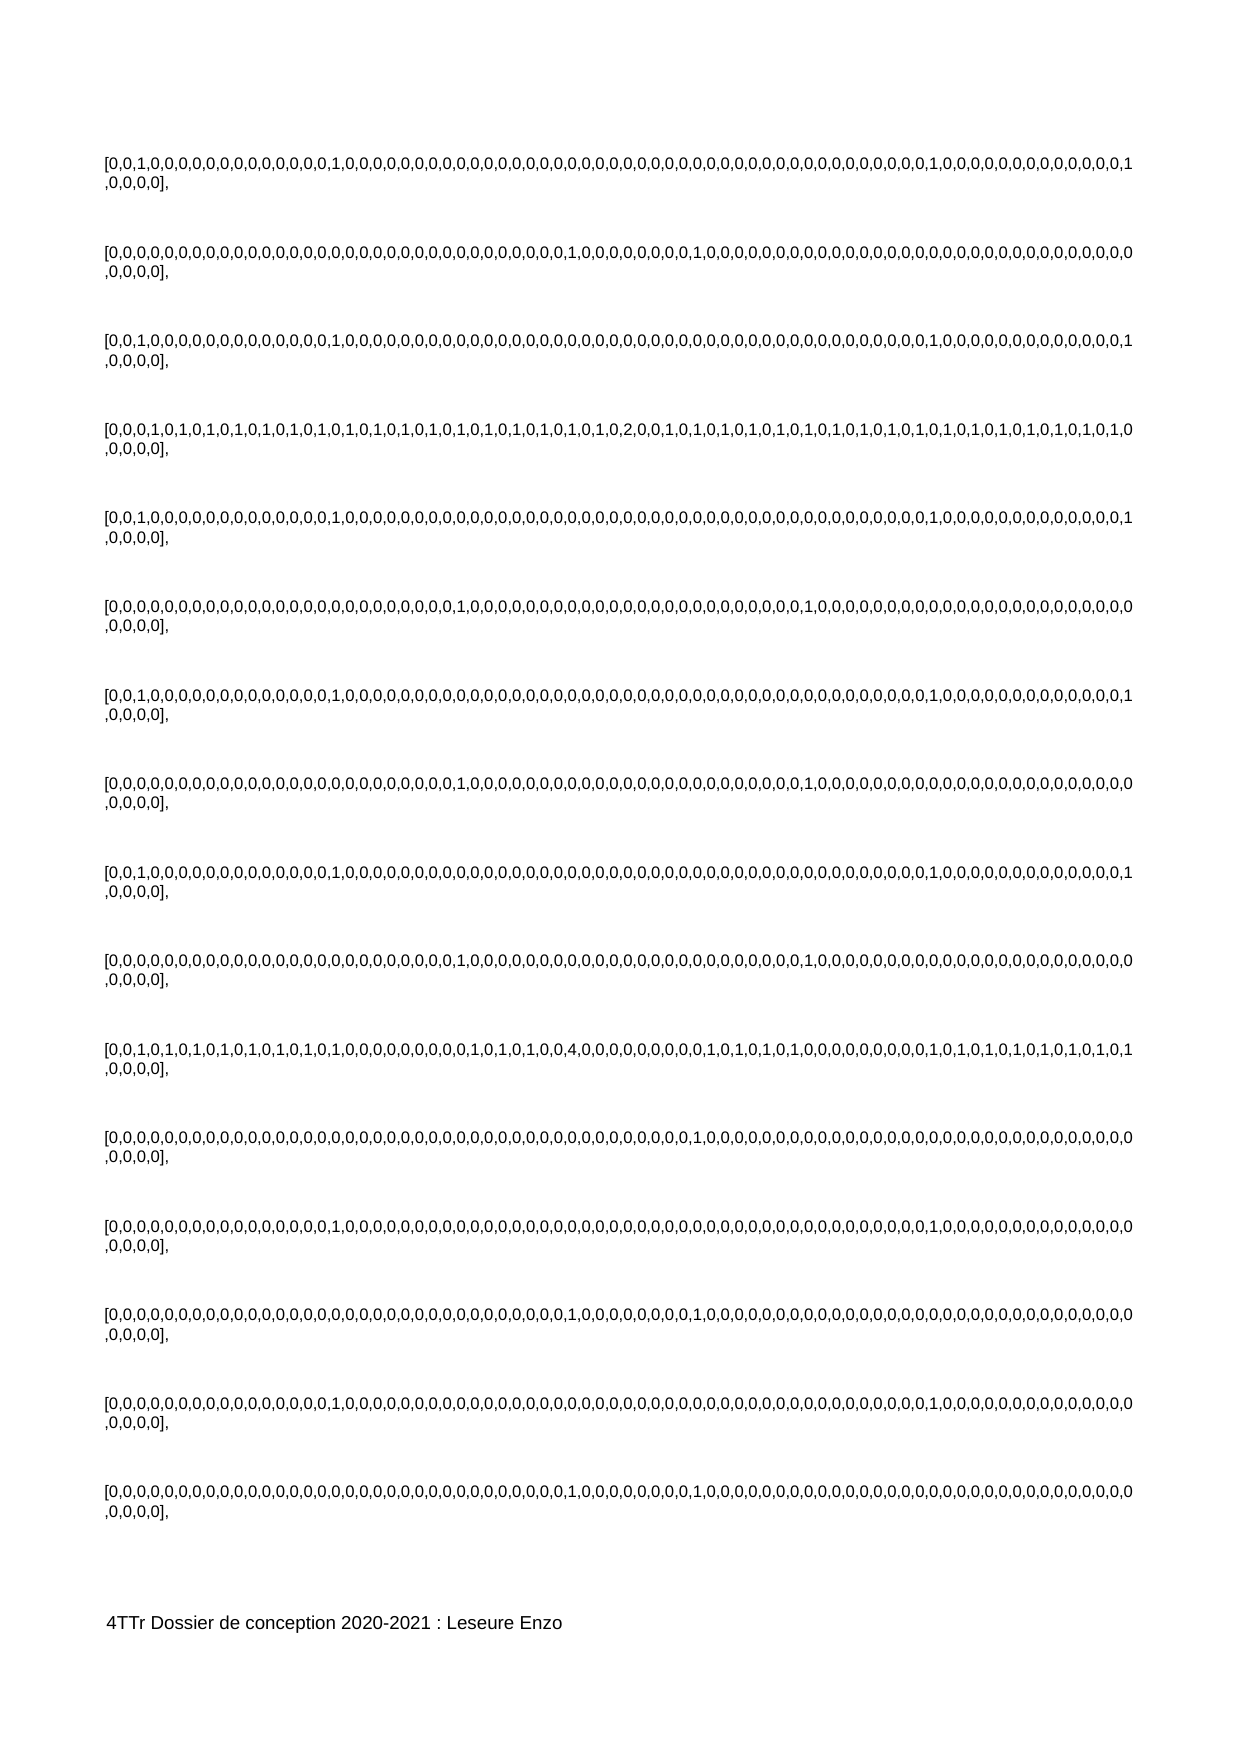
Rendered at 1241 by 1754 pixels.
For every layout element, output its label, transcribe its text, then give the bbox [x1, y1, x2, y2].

text [0,0,1,0,0,0,0,0,0,0,0,0,0,0,0,0,1,0,0,0,0,0,0,0,0,0,0,0,0,0,0,0,0,0,0,0,0,0,0,0,0,0,0,0,0,0,0,0,0,0,0,0,0,0,0,0,0,0,0,1,0,0,0,0,0,0,0,0,0,0,0,0,0,1,0,0,0,0], [104, 470, 1134, 547]
text [0,0,0,0,0,0,0,0,0,0,0,0,0,0,0,0,0,0,0,0,0,0,0,0,0,0,0,0,0,0,0,0,0,0,0,0,0,0,0,0,0,0,1,0,0,0,0,0,0,0,0,0,0,0,0,0,0,0,0,0,0,0,0,0,0,0,0,0,0,0,0,0,0,0,0,0,0,0], [104, 1090, 1134, 1166]
text [0,0,0,0,0,0,0,0,0,0,0,0,0,0,0,0,1,0,0,0,0,0,0,0,0,0,0,0,0,0,0,0,0,0,0,0,0,0,0,0,0,0,0,0,0,0,0,0,0,0,0,0,0,0,0,0,0,0,0,1,0,0,0,0,0,0,0,0,0,0,0,0,0,0,0,0,0,0], [104, 1178, 1134, 1255]
text [104, 1532, 1134, 1571]
text [0,0,0,1,0,1,0,1,0,1,0,1,0,1,0,1,0,1,0,1,0,1,0,1,0,1,0,1,0,1,0,1,0,1,0,1,0,2,0,0,1,0,1,0,1,0,1,0,1,0,1,0,1,0,1,0,1,0,1,0,1,0,1,0,1,0,1,0,1,0,1,0,1,0,0,0,0,0], [104, 381, 1134, 458]
text [0,0,0,0,0,0,0,0,0,0,0,0,0,0,0,0,1,0,0,0,0,0,0,0,0,0,0,0,0,0,0,0,0,0,0,0,0,0,0,0,0,0,0,0,0,0,0,0,0,0,0,0,0,0,0,0,0,0,0,1,0,0,0,0,0,0,0,0,0,0,0,0,0,0,0,0,0,0], [104, 1355, 1134, 1432]
text [0,0,1,0,1,0,1,0,1,0,1,0,1,0,1,0,1,0,0,0,0,0,0,0,0,0,1,0,1,0,1,0,0,4,0,0,0,0,0,0,0,0,0,1,0,1,0,1,0,1,0,0,0,0,0,0,0,0,0,1,0,1,0,1,0,1,0,1,0,1,0,1,0,1,0,0,0,0], [104, 1001, 1134, 1078]
text [0,0,0,0,0,0,0,0,0,0,0,0,0,0,0,0,0,0,0,0,0,0,0,0,0,1,0,0,0,0,0,0,0,0,0,0,0,0,0,0,0,0,0,0,0,0,0,0,0,0,1,0,0,0,0,0,0,0,0,0,0,0,0,0,0,0,0,0,0,0,0,0,0,0,0,0,0,0], [104, 913, 1134, 989]
text [0,0,1,0,0,0,0,0,0,0,0,0,0,0,0,0,1,0,0,0,0,0,0,0,0,0,0,0,0,0,0,0,0,0,0,0,0,0,0,0,0,0,0,0,0,0,0,0,0,0,0,0,0,0,0,0,0,0,0,1,0,0,0,0,0,0,0,0,0,0,0,0,0,1,0,0,0,0], [104, 293, 1134, 369]
text [0,0,1,0,0,0,0,0,0,0,0,0,0,0,0,0,1,0,0,0,0,0,0,0,0,0,0,0,0,0,0,0,0,0,0,0,0,0,0,0,0,0,0,0,0,0,0,0,0,0,0,0,0,0,0,0,0,0,0,1,0,0,0,0,0,0,0,0,0,0,0,0,0,1,0,0,0,0], [104, 647, 1134, 724]
text [0,0,1,0,0,0,0,0,0,0,0,0,0,0,0,0,1,0,0,0,0,0,0,0,0,0,0,0,0,0,0,0,0,0,0,0,0,0,0,0,0,0,0,0,0,0,0,0,0,0,0,0,0,0,0,0,0,0,0,1,0,0,0,0,0,0,0,0,0,0,0,0,0,1,0,0,0,0], [104, 154, 1134, 192]
text [0,0,1,0,0,0,0,0,0,0,0,0,0,0,0,0,1,0,0,0,0,0,0,0,0,0,0,0,0,0,0,0,0,0,0,0,0,0,0,0,0,0,0,0,0,0,0,0,0,0,0,0,0,0,0,0,0,0,0,1,0,0,0,0,0,0,0,0,0,0,0,0,0,1,0,0,0,0], [104, 824, 1134, 901]
text [0,0,0,0,0,0,0,0,0,0,0,0,0,0,0,0,0,0,0,0,0,0,0,0,0,1,0,0,0,0,0,0,0,0,0,0,0,0,0,0,0,0,0,0,0,0,0,0,0,0,1,0,0,0,0,0,0,0,0,0,0,0,0,0,0,0,0,0,0,0,0,0,0,0,0,0,0,0], [104, 558, 1134, 635]
text [0,0,0,0,0,0,0,0,0,0,0,0,0,0,0,0,0,0,0,0,0,0,0,0,0,0,0,0,0,0,0,0,0,1,0,0,0,0,0,0,0,0,1,0,0,0,0,0,0,0,0,0,0,0,0,0,0,0,0,0,0,0,0,0,0,0,0,0,0,0,0,0,0,0,0,0,0,0], [104, 1444, 1134, 1521]
text [0,0,0,0,0,0,0,0,0,0,0,0,0,0,0,0,0,0,0,0,0,0,0,0,0,0,0,0,0,0,0,0,0,1,0,0,0,0,0,0,0,0,1,0,0,0,0,0,0,0,0,0,0,0,0,0,0,0,0,0,0,0,0,0,0,0,0,0,0,0,0,0,0,0,0,0,0,0], [104, 1267, 1134, 1343]
text [0,0,0,0,0,0,0,0,0,0,0,0,0,0,0,0,0,0,0,0,0,0,0,0,0,1,0,0,0,0,0,0,0,0,0,0,0,0,0,0,0,0,0,0,0,0,0,0,0,0,1,0,0,0,0,0,0,0,0,0,0,0,0,0,0,0,0,0,0,0,0,0,0,0,0,0,0,0], [104, 736, 1134, 812]
text [0,0,0,0,0,0,0,0,0,0,0,0,0,0,0,0,0,0,0,0,0,0,0,0,0,0,0,0,0,0,0,0,0,1,0,0,0,0,0,0,0,0,1,0,0,0,0,0,0,0,0,0,0,0,0,0,0,0,0,0,0,0,0,0,0,0,0,0,0,0,0,0,0,0,0,0,0,0], [104, 204, 1134, 281]
